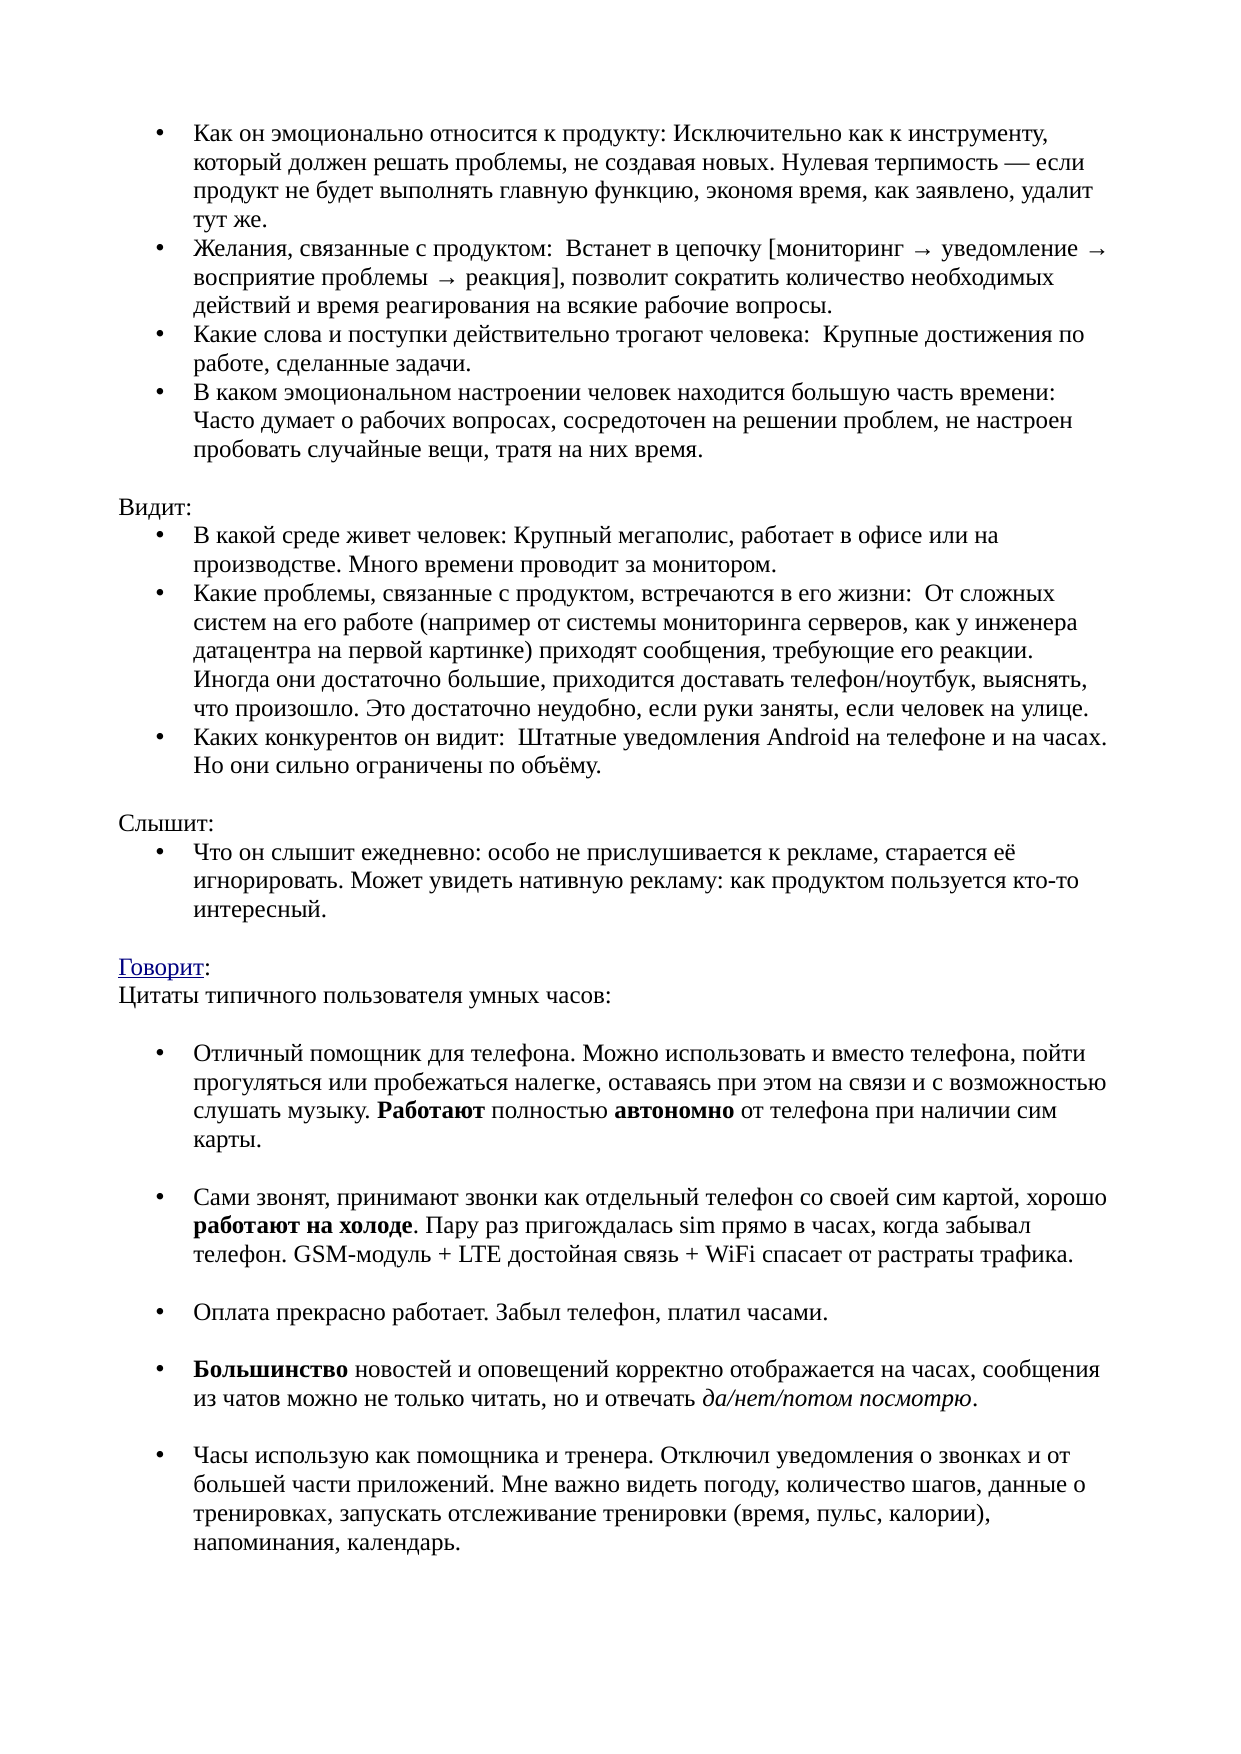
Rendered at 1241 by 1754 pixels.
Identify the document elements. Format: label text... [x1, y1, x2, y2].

list В какой среде живет человек: Крупный мегаполис, работает в офисе или на производстве. Много времени проводит за монитором. [156, 521, 1122, 578]
list Какие проблемы, связанные с продуктом, встречаются в его жизни: От сложных систем на его работе (например от системы мониторинга серверов, как у инженера датацентра на первой картинке) приходят сообщения, требующие его реакции. Иногда они достаточно большие, приходится доставать телефон/ноутбук, выяснять, что произошло. Это достаточно неудобно, если руки заняты, если человек на улице. [156, 578, 1122, 722]
list Сами звонят, принимают звонки как отдельный телефон со своей сим картой, хорошо работают на холоде. Пару раз пригождалась sim прямо в часах, когда забывал телефон. GSM-модуль + LTE достойная связь + WiFi спасает от растраты трафика. [156, 1182, 1122, 1268]
text Слышит: [118, 808, 1122, 837]
list Часы использую как помощника и тренера. Отключил уведомления о звонках и от большей части приложений. Мне важно видеть погоду, количество шагов, данные о тренировках, запускать отслеживание тренировки (время, пульс, калории), напоминания, календарь. [156, 1441, 1122, 1556]
list Какие слова и поступки действительно трогают человека: Крупные достижения по работе, сделанные задачи. [156, 319, 1122, 377]
list Большинство новостей и оповещений корректно отображается на часах, сообщения из чатов можно не только читать, но и отвечать да/нет/потом посмотрю. [156, 1354, 1122, 1412]
list Что он слышит ежедневно: особо не прислушивается к рекламе, старается её игнорировать. Может увидеть нативную рекламу: как продуктом пользуется кто-то интересный. [156, 837, 1122, 923]
text Видит: [118, 492, 1122, 521]
list Желания, связанные с продуктом: Встанет в цепочку [мониторинг → уведомление → восприятие проблемы → реакция], позволит сократить количество необходимых действий и время реагирования на всякие рабочие вопросы. [156, 233, 1122, 319]
list Каких конкурентов он видит: Штатные уведомления Android на телефоне и на часах. Но они сильно ограничены по объёму. [156, 722, 1122, 779]
list Оплата прекрасно работает. Забыл телефон, платил часами. [156, 1297, 1122, 1326]
text Говорит: [118, 952, 1122, 981]
list Отличный помощник для телефона. Можно использовать и вместо телефона, пойти прогуляться или пробежаться налегке, оставаясь при этом на связи и с возможностью слушать музыку. Работают полностью автономно от телефона при наличии сим карты. [156, 1038, 1122, 1153]
text Цитаты типичного пользователя умных часов: [118, 981, 1122, 1009]
list Как он эмоционально относится к продукту: Исключительно как к инструменту, который должен решать проблемы, не создавая новых. Нулевая терпимость — если продукт не будет выполнять главную функцию, экономя время, как заявлено, удалит тут же. [156, 118, 1122, 233]
list В каком эмоциональном настроении человек находится большую часть времени: Часто думает о рабочих вопросах, сосредоточен на решении проблем, не настроен пробовать случайные вещи, тратя на них время. [156, 377, 1122, 463]
